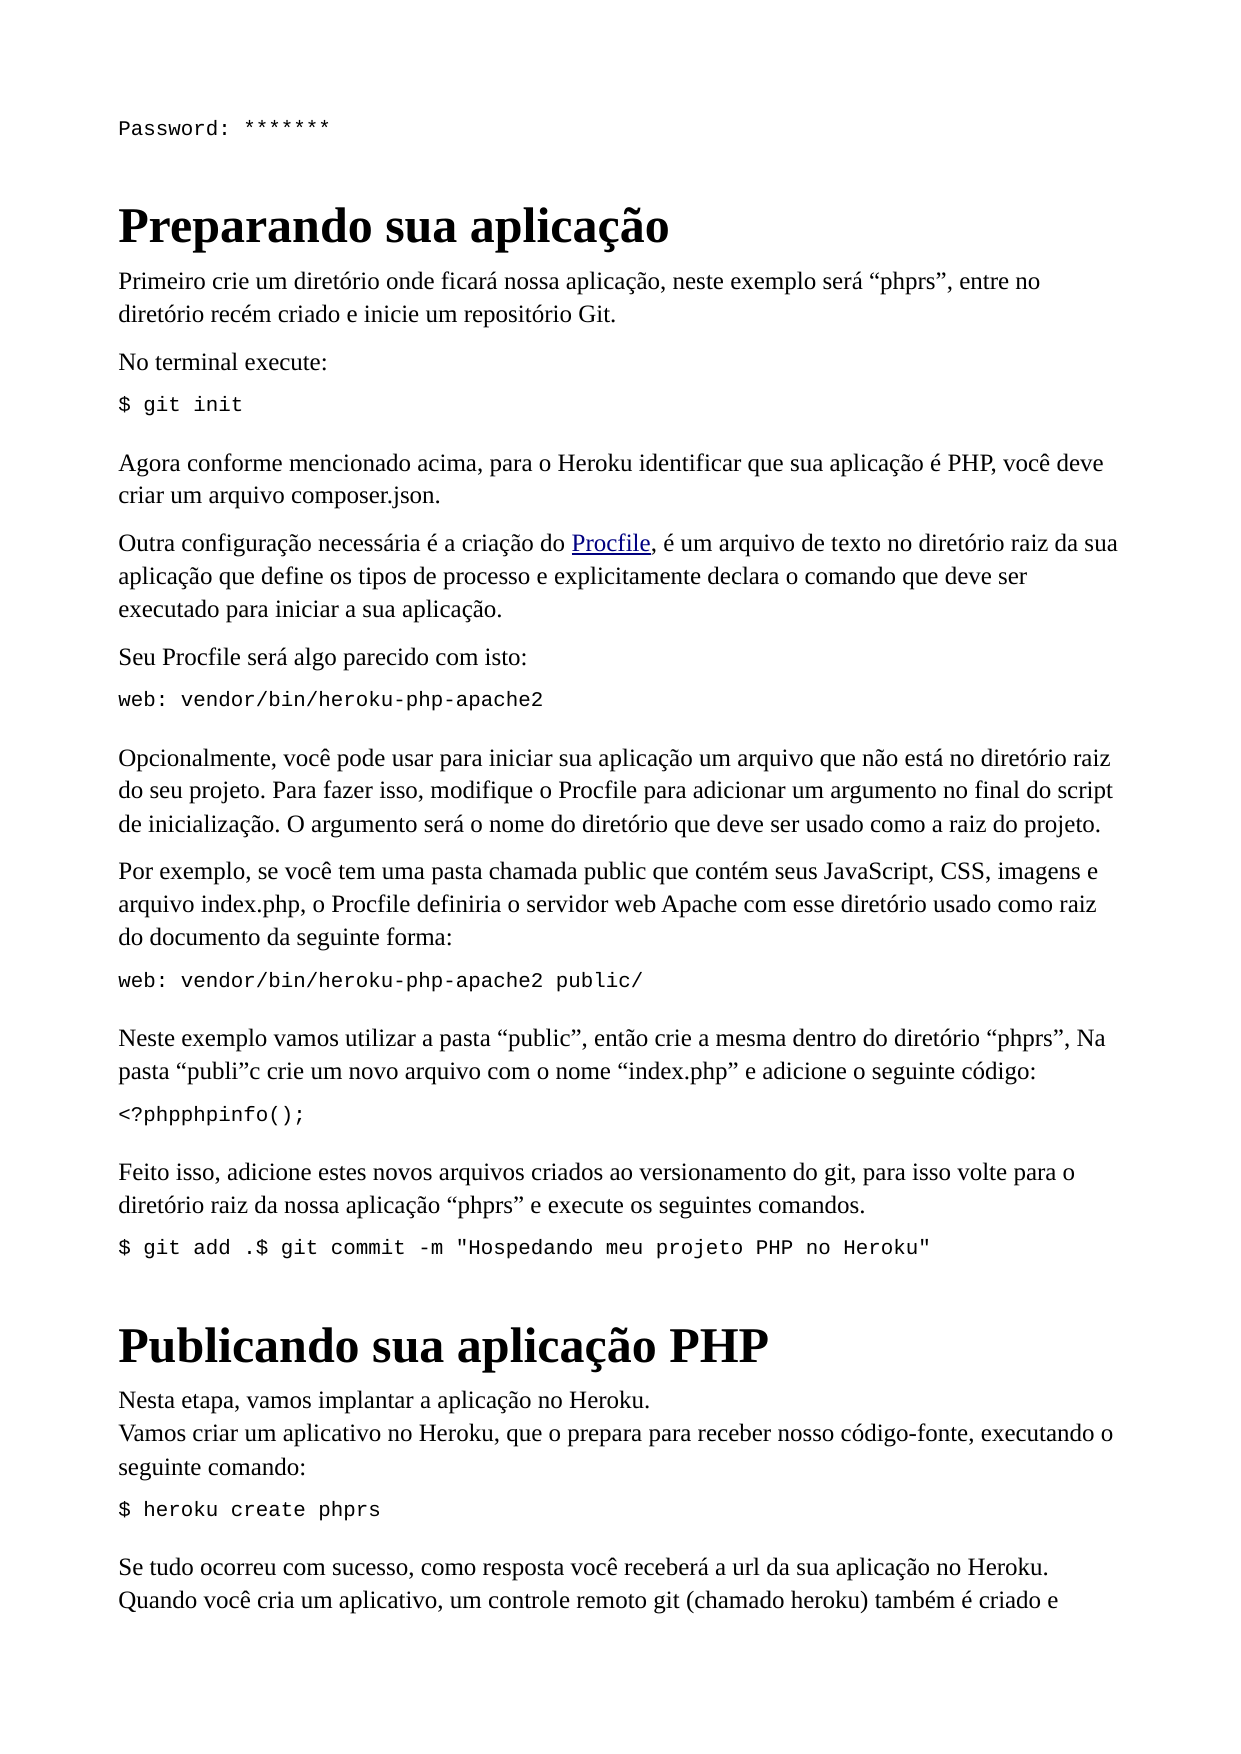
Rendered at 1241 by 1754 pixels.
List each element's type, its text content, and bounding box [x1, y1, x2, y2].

text No terminal execute: [118, 347, 1122, 376]
text Por exemplo, se você tem uma pasta chamada public que contém seus JavaScript, CSS, imagens e arquivo index.php, o Procfile definiria o servidor web Apache com esse diretório usado como raiz do documento da seguinte forma: [118, 856, 1122, 951]
text Opcionalmente, você pode usar para iniciar sua aplicação um arquivo que não está no diretório raiz do seu projeto. Para fazer isso, modifique o Procfile para adicionar um argumento no final do script de inicialização. O argumento será o nome do diretório que deve ser usado como a raiz do projeto. [118, 743, 1122, 837]
subtitle Preparando sua aplicação [118, 196, 1122, 254]
text <?phpphpinfo(); [118, 1104, 1122, 1127]
text Primeiro crie um diretório onde ficará nossa aplicação, neste exemplo será “phprs”, entre no diretório recém criado e inicie um repositório Git. [118, 266, 1122, 328]
text $ heroku create phprs [118, 1499, 1122, 1523]
text web: vendor/bin/heroku-php-apache2 public/ [118, 970, 1122, 993]
text $ git init [118, 394, 1122, 418]
text Nesta etapa, vamos implantar a aplicação no Heroku. Vamos criar um aplicativo no Heroku, que o prepara para receber nosso código-fonte, executando o seguinte comando: [118, 1386, 1122, 1480]
text web: vendor/bin/heroku-php-apache2 [118, 689, 1122, 713]
text $ git add .$ git commit -m "Hospedando meu projeto PHP no Heroku" [118, 1237, 1122, 1261]
text Seu Procfile será algo parecido com isto: [118, 642, 1122, 671]
text Password: ******* [118, 118, 1122, 142]
text Agora conforme mencionado acima, para o Heroku identificar que sua aplicação é PHP, você deve criar um arquivo composer.json. [118, 448, 1122, 509]
subtitle Publicando sua aplicação PHP [118, 1316, 1122, 1373]
text Feito isso, adicione estes novos arquivos criados ao versionamento do git, para isso volte para o diretório raiz da nossa aplicação “phprs” e execute os seguintes comandos. [118, 1157, 1122, 1218]
text Se tudo ocorreu com sucesso, como resposta você receberá a url da sua aplicação no Heroku. Quando você cria um aplicativo, um controle remoto git (chamado heroku) também é criado e [118, 1552, 1122, 1614]
text Outra configuração necessária é a criação do Procfile, é um arquivo de texto no diretório raiz da sua aplicação que define os tipos de processo e explicitamente declara o comando que deve ser executado para iniciar a sua aplicação. [118, 528, 1122, 623]
text Neste exemplo vamos utilizar a pasta “public”, então crie a mesma dentro do diretório “phprs”, Na pasta “publi”c crie um novo arquivo com o nome “index.php” e adicione o seguinte código: [118, 1023, 1122, 1085]
